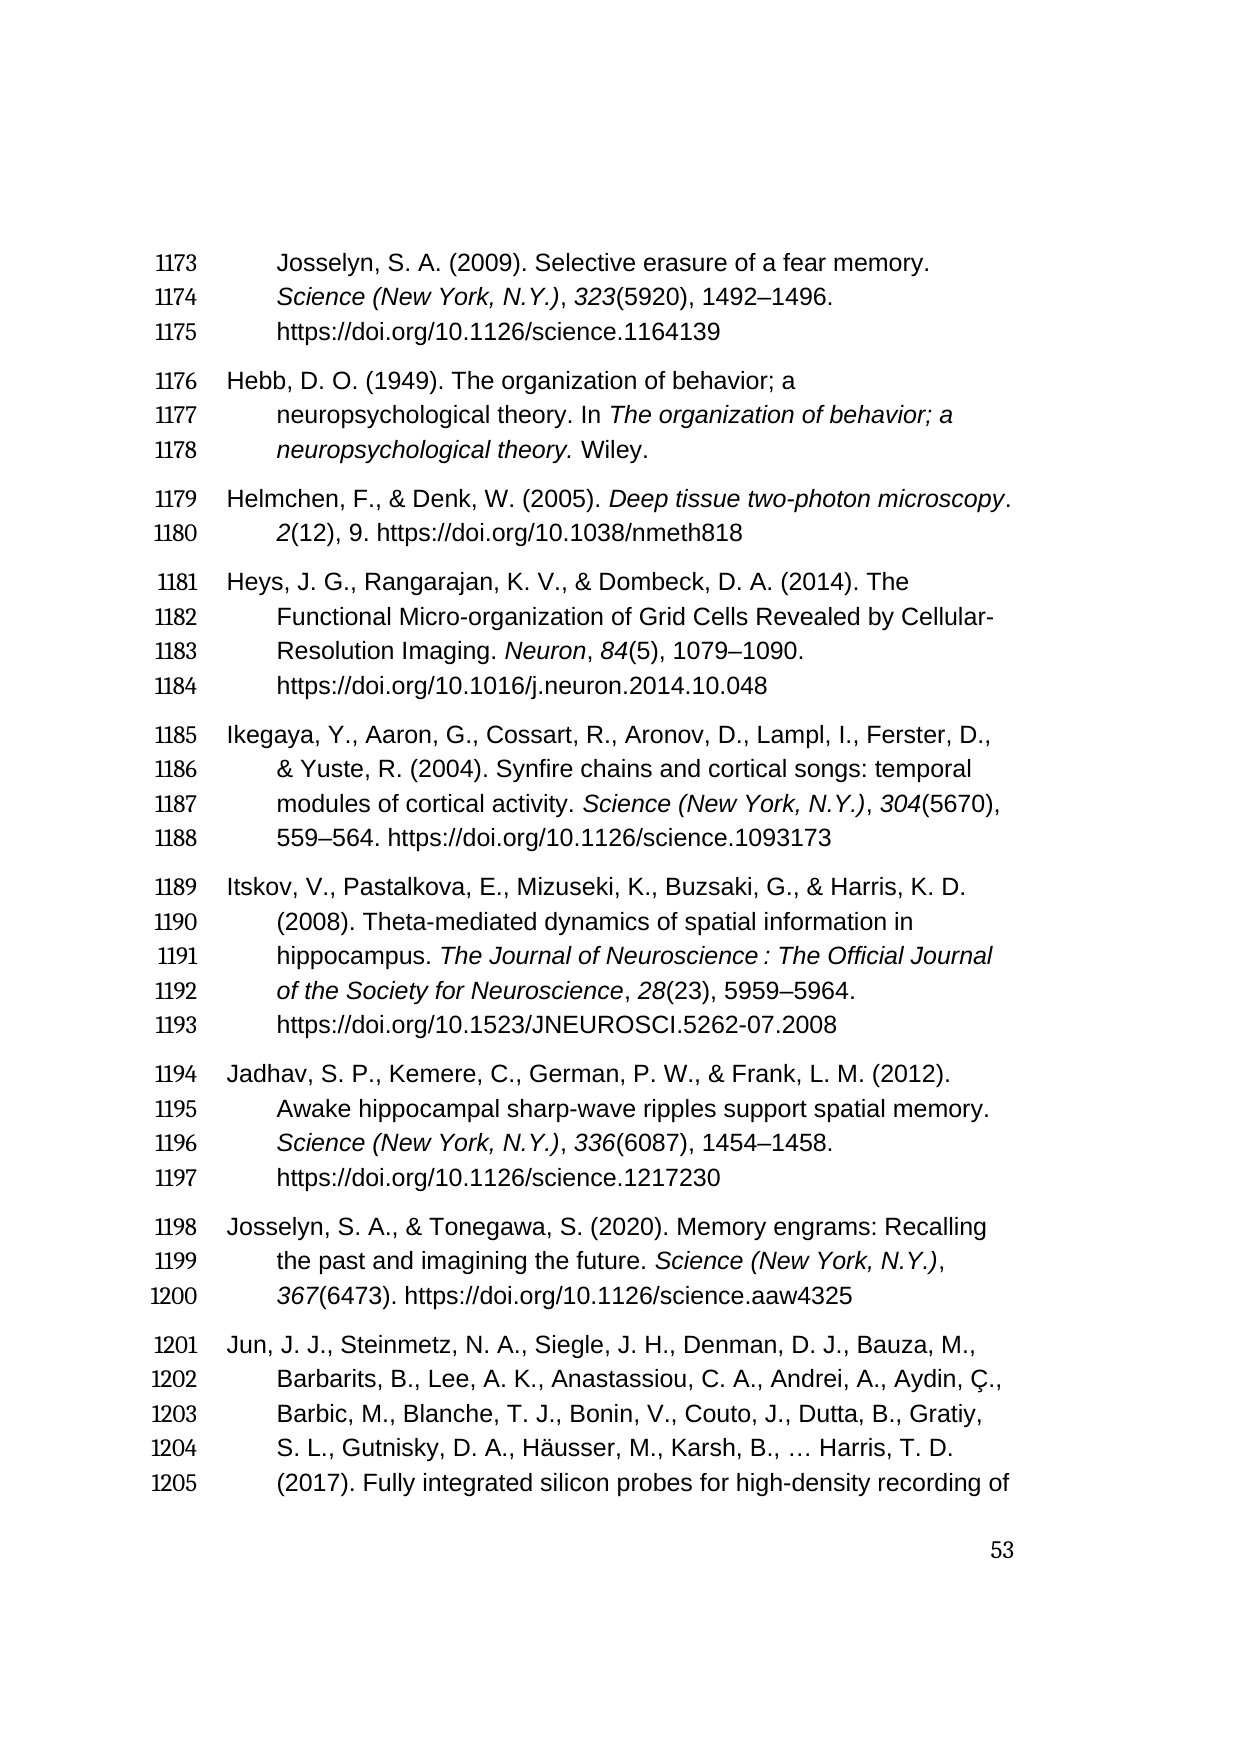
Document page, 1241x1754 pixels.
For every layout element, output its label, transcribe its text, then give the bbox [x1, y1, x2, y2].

text Josselyn, S. A., & Tonegawa, S. (2020). Memory engrams: Recalling the past and imagining the future. Science (New York, N.Y.), 367(6473). https://doi.org/10.1126/science.aaw4325 [226, 1212, 1014, 1309]
text Ikegaya, Y., Aaron, G., Cossart, R., Aronov, D., Lampl, I., Ferster, D., & Yuste, R. (2004). Synfire chains and cortical songs: temporal modules of cortical activity. Science (New York, N.Y.), 304(5670), 559–564. https://doi.org/10.1126/science.1093173 [226, 720, 1014, 852]
text Itskov, V., Pastalkova, E., Mizuseki, K., Buzsaki, G., & Harris, K. D. (2008). Theta-mediated dynamics of spatial information in hippocampus. The Journal of Neuroscience : The Official Journal of the Society for Neuroscience, 28(23), 5959–5964. https://doi.org/10.1523/JNEUROSCI.5262-07.2008 [226, 872, 1014, 1039]
text Josselyn, S. A. (2009). Selective erasure of a fear memory. Science (New York, N.Y.), 323(5920), 1492–1496. https://doi.org/10.1126/science.1164139 [226, 248, 1014, 345]
text Jadhav, S. P., Kemere, C., German, P. W., & Frank, L. M. (2012). Awake hippocampal sharp-wave ripples support spatial memory. Science (New York, N.Y.), 336(6087), 1454–1458. https://doi.org/10.1126/science.1217230 [226, 1059, 1014, 1191]
text Heys, J. G., Rangarajan, K. V., & Dombeck, D. A. (2014). The Functional Micro-organization of Grid Cells Revealed by Cellular-Resolution Imaging. Neuron, 84(5), 1079–1090. https://doi.org/10.1016/j.neuron.2014.10.048 [226, 567, 1014, 699]
text Jun, J. J., Steinmetz, N. A., Siegle, J. H., Denman, D. J., Bauza, M., Barbarits, B., Lee, A. K., Anastassiou, C. A., Andrei, A., Aydin, Ç., Barbic, M., Blanche, T. J., Bonin, V., Couto, J., Dutta, B., Gratiy, S. L., Gutnisky, D. A., Häusser, M., Karsh, B., … Harris, T. D. (2017). Fully integrated silicon probes for high-density recording of [226, 1330, 1014, 1496]
text Helmchen, F., & Denk, W. (2005). Deep tissue two-photon microscopy. 2(12), 9. https://doi.org/10.1038/nmeth818 [226, 484, 1014, 547]
text Hebb, D. O. (1949). The organization of behavior; a neuropsychological theory. In The organization of behavior; a neuropsychological theory. Wiley. [226, 366, 1014, 463]
